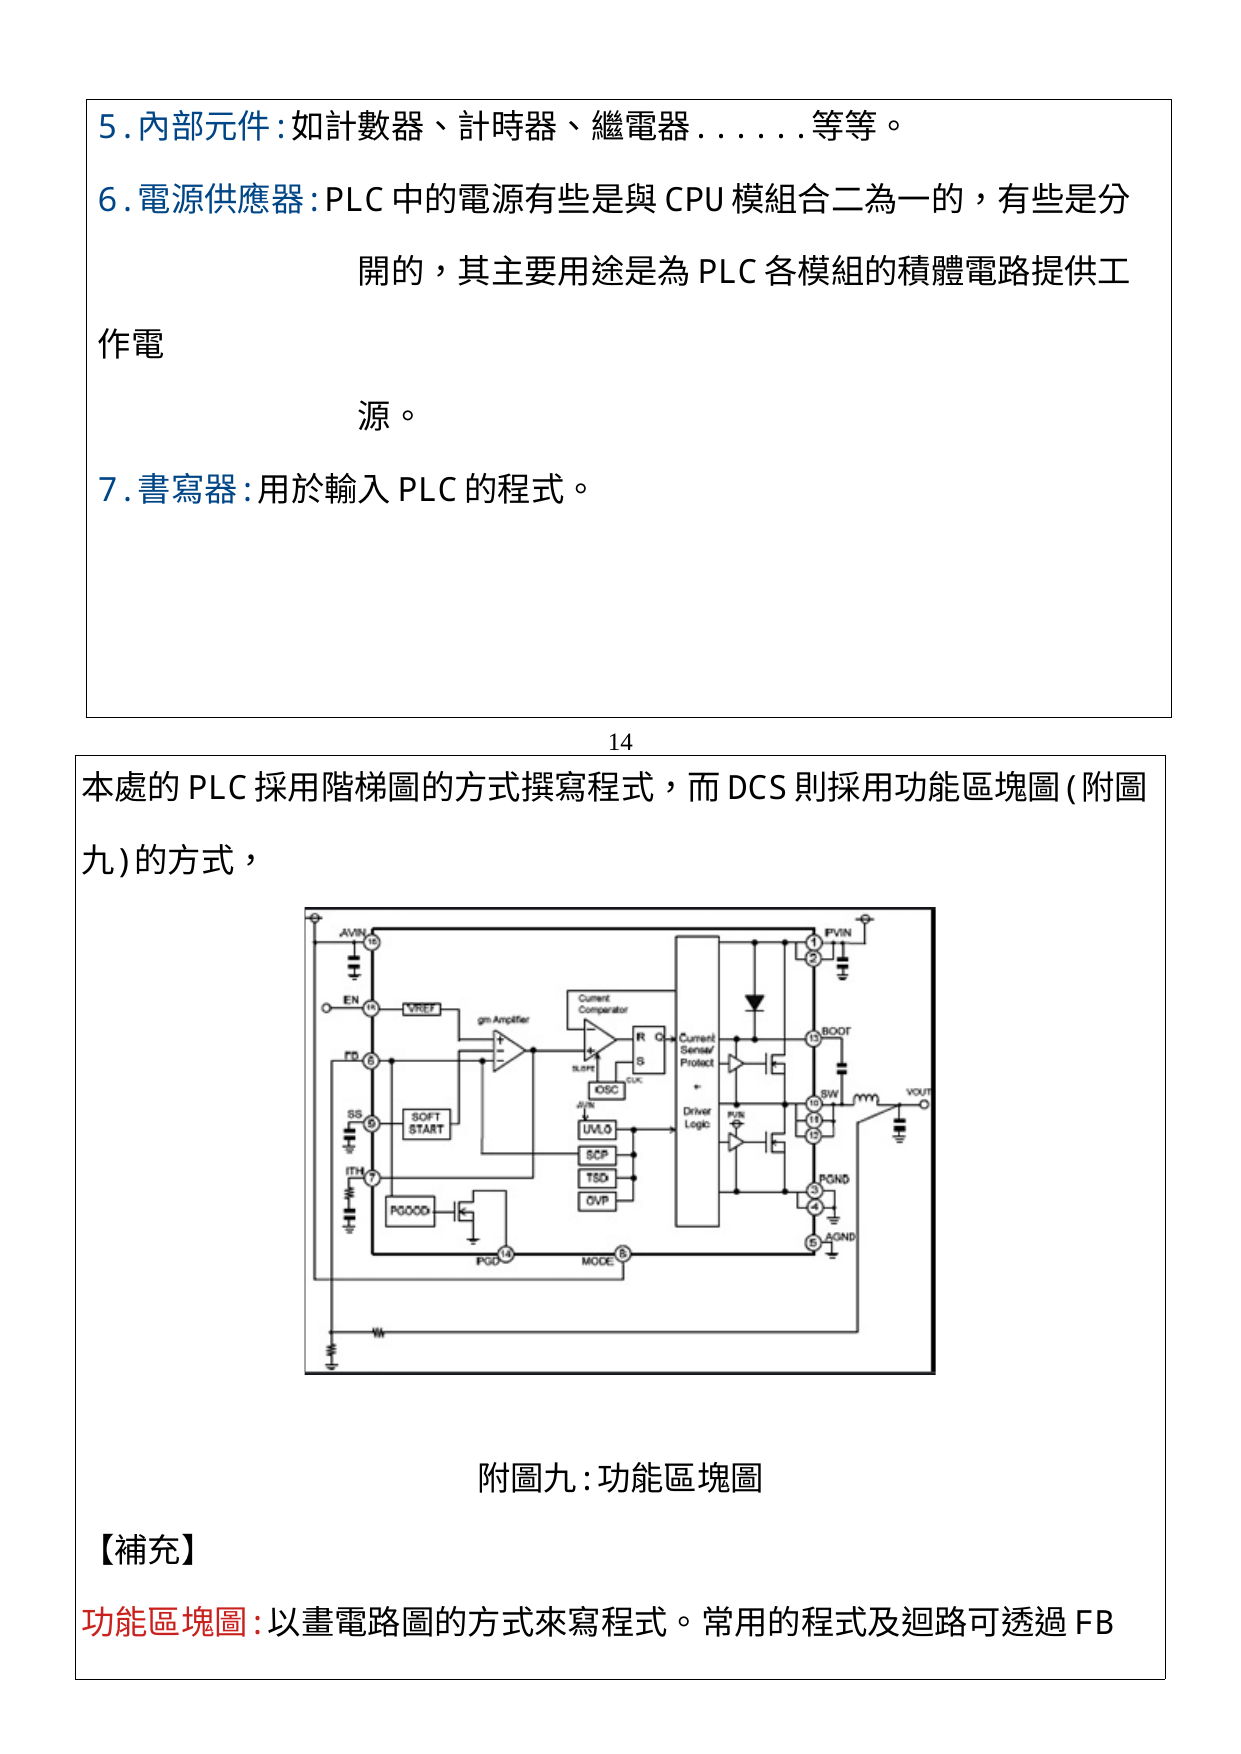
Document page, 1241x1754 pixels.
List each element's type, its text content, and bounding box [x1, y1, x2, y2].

table_header 本處的PLC採用階梯圖的方式撰寫程式，而DCS則採用功能區塊圖(附圖九)的方式， 附圖九:功能區塊圖 【補充】 功能區塊圖:以畫電路圖的方式來寫程式。常用的程式及迴路可透過FB [76, 756, 1165, 1679]
text 9 [75, 718, 1165, 755]
table_header 5.內部元件:如計數器、計時器、繼電器......等等。 6.電源供應器:PLC中的電源有些是與CPU模組合二為一的，有些是分 開的，其主要用途是為PLC各模組的積體電路提供工作電 源。 7.書寫器:用於輸入PLC的程式。 [87, 100, 1171, 717]
picture [304, 907, 936, 1375]
